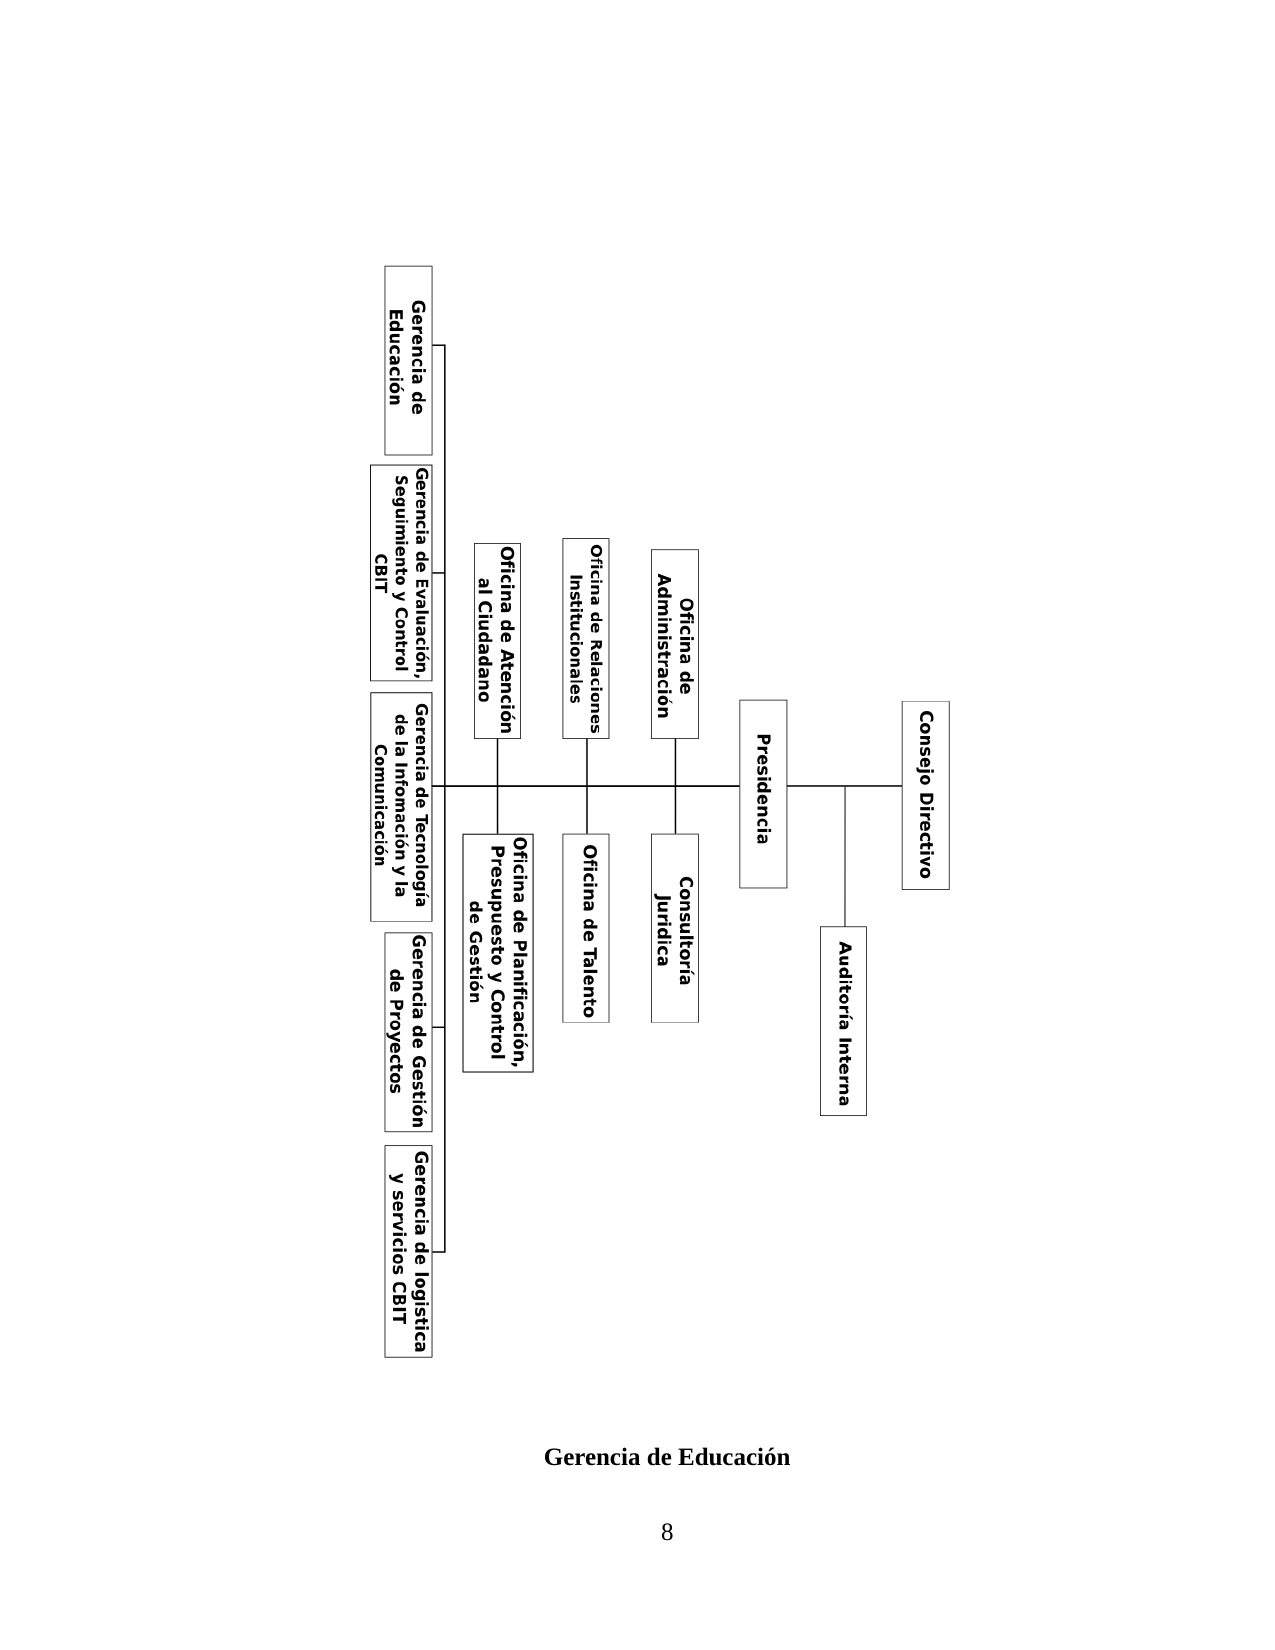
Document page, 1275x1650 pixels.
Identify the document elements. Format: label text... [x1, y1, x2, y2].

text Gerencia de Educación [236, 1442, 1098, 1471]
picture [379, 240, 968, 1383]
